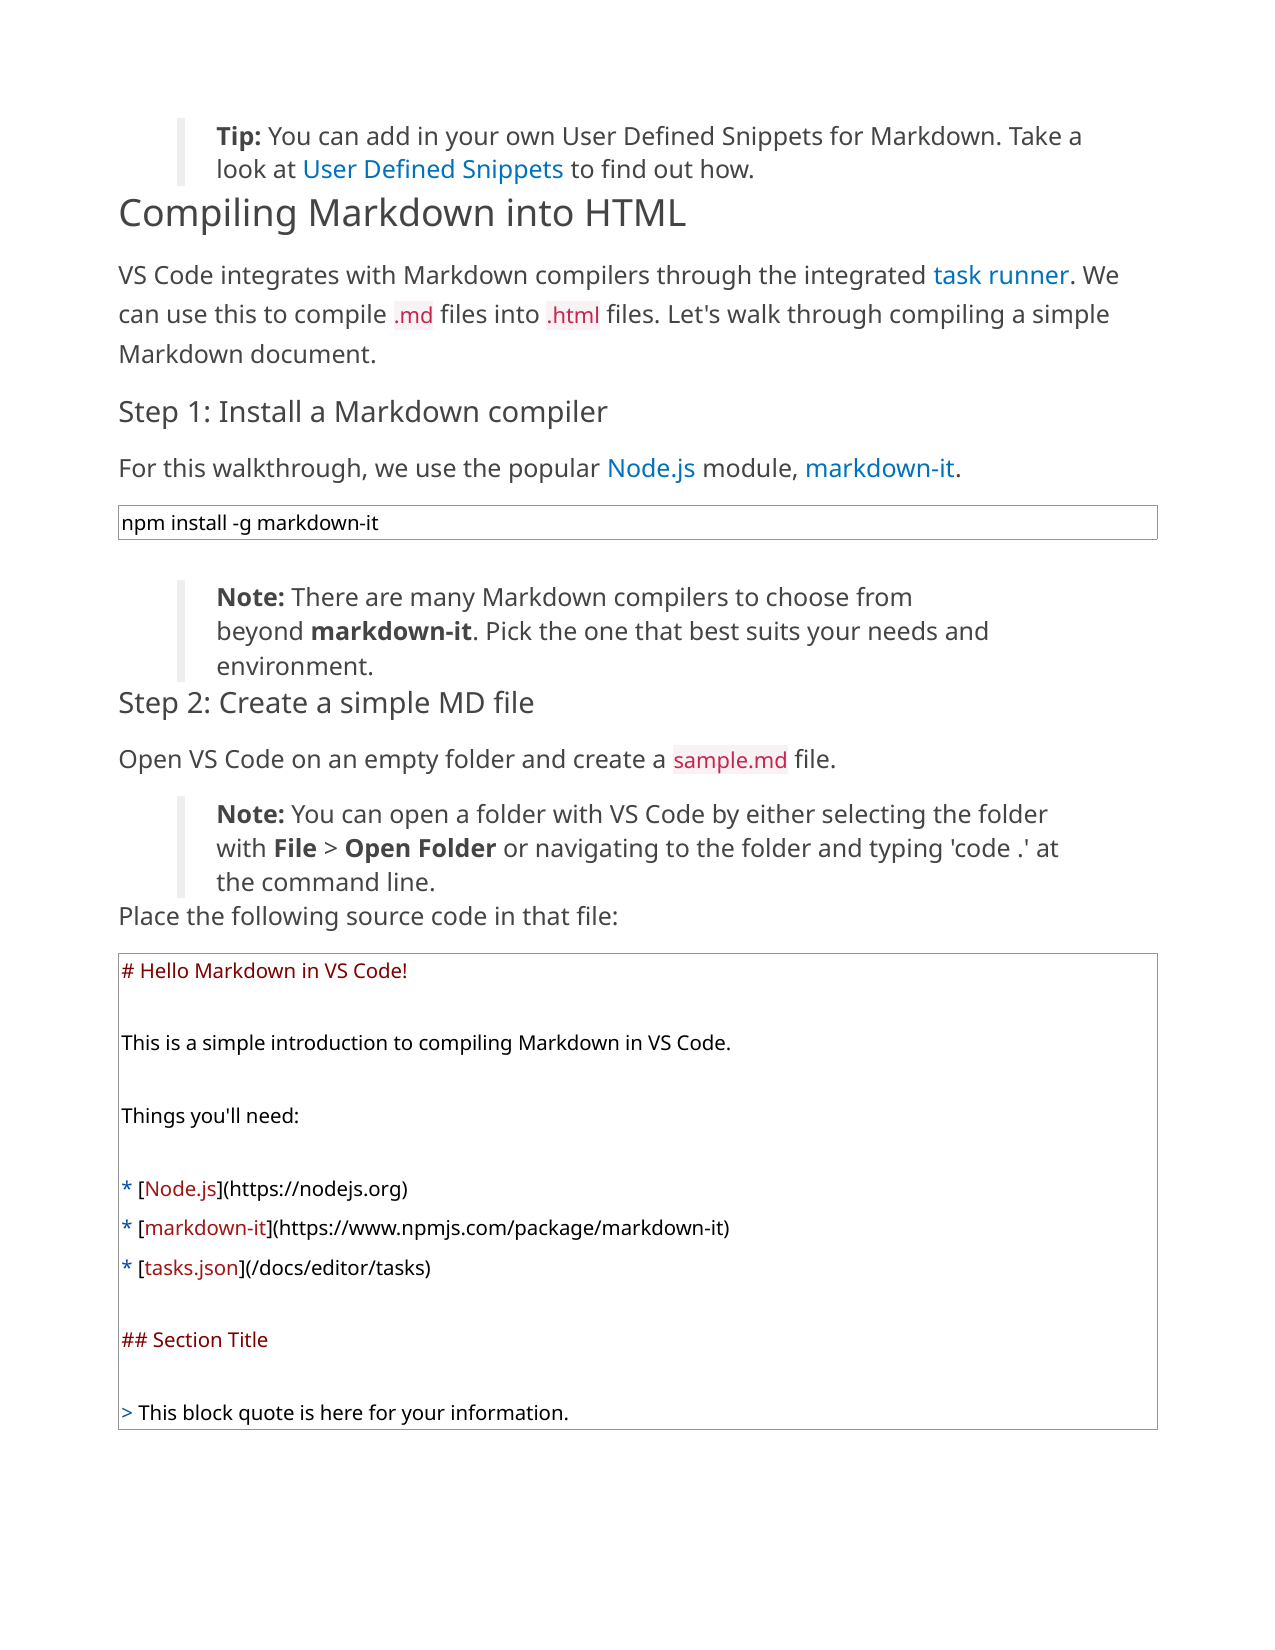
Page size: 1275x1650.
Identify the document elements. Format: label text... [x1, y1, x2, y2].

subtitle Compiling Markdown into HTML [118, 186, 1157, 237]
text * [Node.js](https://nodejs.org) [119, 1172, 1157, 1202]
text Note: There are many Markdown compilers to choose from beyond markdown-it. Pick the one that best suits your needs and environment. [185, 580, 1098, 682]
text # Hello Markdown in VS Code! [119, 954, 1157, 984]
subtitle Step 2: Create a simple MD file [118, 682, 1157, 722]
text ## Section Title [119, 1323, 1157, 1354]
text This is a simple introduction to compiling Markdown in VS Code. [119, 1026, 1157, 1057]
text For this walkthrough, we use the popular Node.js module, markdown-it. [118, 450, 1157, 484]
text Things you'll need: [119, 1099, 1157, 1129]
text > This block quote is here for your information. [119, 1396, 1157, 1429]
text Tip: You can add in your own User Defined Snippets for Markdown. Take a look at User Defined Snippets to find out how. [185, 118, 1098, 186]
text * [tasks.json](/docs/editor/tasks) [119, 1250, 1157, 1281]
text Note: You can open a folder with VS Code by either selecting the folder with File > Open Folder or navigating to the folder and typing 'code .' at the command line. [185, 796, 1098, 898]
text Place the following source code in that file: [118, 898, 1157, 932]
text * [markdown-it](https://www.npmjs.com/package/markdown-it) [119, 1211, 1157, 1242]
text Open VS Code on an empty folder and create a sample.md file. [118, 741, 1157, 776]
subtitle Step 1: Install a Markdown compiler [118, 391, 1157, 431]
text VS Code integrates with Markdown compilers through the integrated task runner. We can use this to compile .md files into .html files. Let's walk through compiling a simple Markdown document. [118, 258, 1157, 370]
text npm install -g markdown-it [119, 506, 1157, 539]
